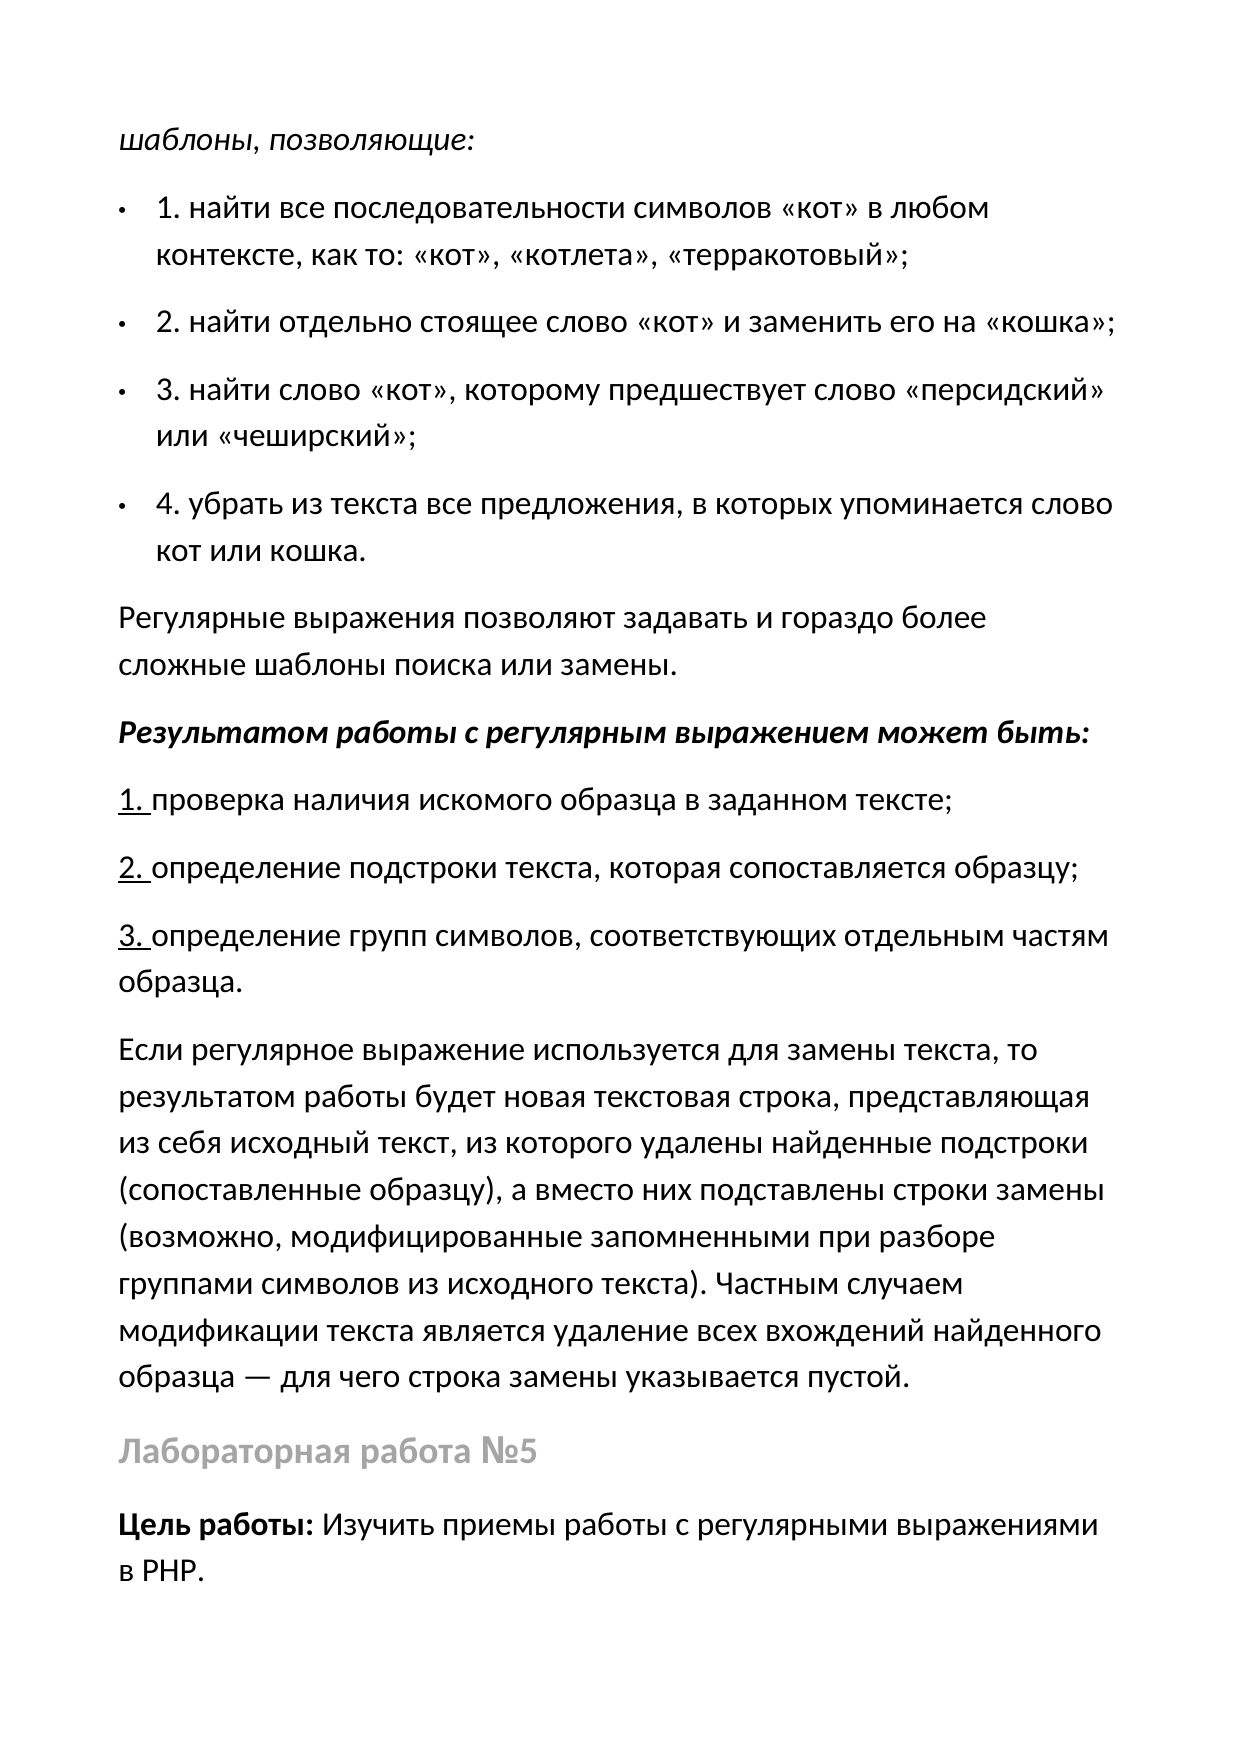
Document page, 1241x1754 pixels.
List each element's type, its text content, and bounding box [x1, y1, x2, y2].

text Если регулярное выражение используется для замены текста, то результатом работы будет новая текстовая строка, представляющая из себя исходный текст, из которого удалены найденные подстроки (сопоставленные образцу), а вместо них подставлены строки замены (возможно, модифицированные запомненными при разборе группами символов из исходного текста). Частным случаем модификации текста является удаление всех вхождений найденного образца — для чего строка замены указывается пустой. [118, 1028, 1122, 1396]
list 4. убрать из текста все предложения, в которых упоминается слово кот или кошка. [118, 482, 1122, 569]
text Регулярные выражения позволяют задавать и гораздо более сложные шаблоны поиска или замены. [118, 596, 1122, 684]
text Результатом работы с регулярным выражением может быть: [118, 711, 1122, 752]
list 1. найти все последовательности символов «кот» в любом контексте, как то: «кот», «котлета», «терракотовый»; [118, 186, 1122, 273]
text шаблоны, позволяющие: [118, 118, 1122, 159]
text 2. определение подстроки текста, которая сопоставляется образцу; [118, 846, 1122, 887]
text Лабораторная работа №5 [118, 1423, 1122, 1474]
text 3. определение групп символов, соответствующих отдельным частям образца. [118, 914, 1122, 1001]
list 3. найти слово «кот», которому предшествует слово «персидский» или «чеширский»; [118, 368, 1122, 455]
text Цель работы: Изучить приемы работы с регулярными выражениями в PHP. [118, 1502, 1122, 1590]
text 1. проверка наличия искомого образца в заданном тексте; [118, 778, 1122, 819]
list 2. найти отдельно стоящее слово «кот» и заменить его на «кошка»; [118, 300, 1122, 341]
